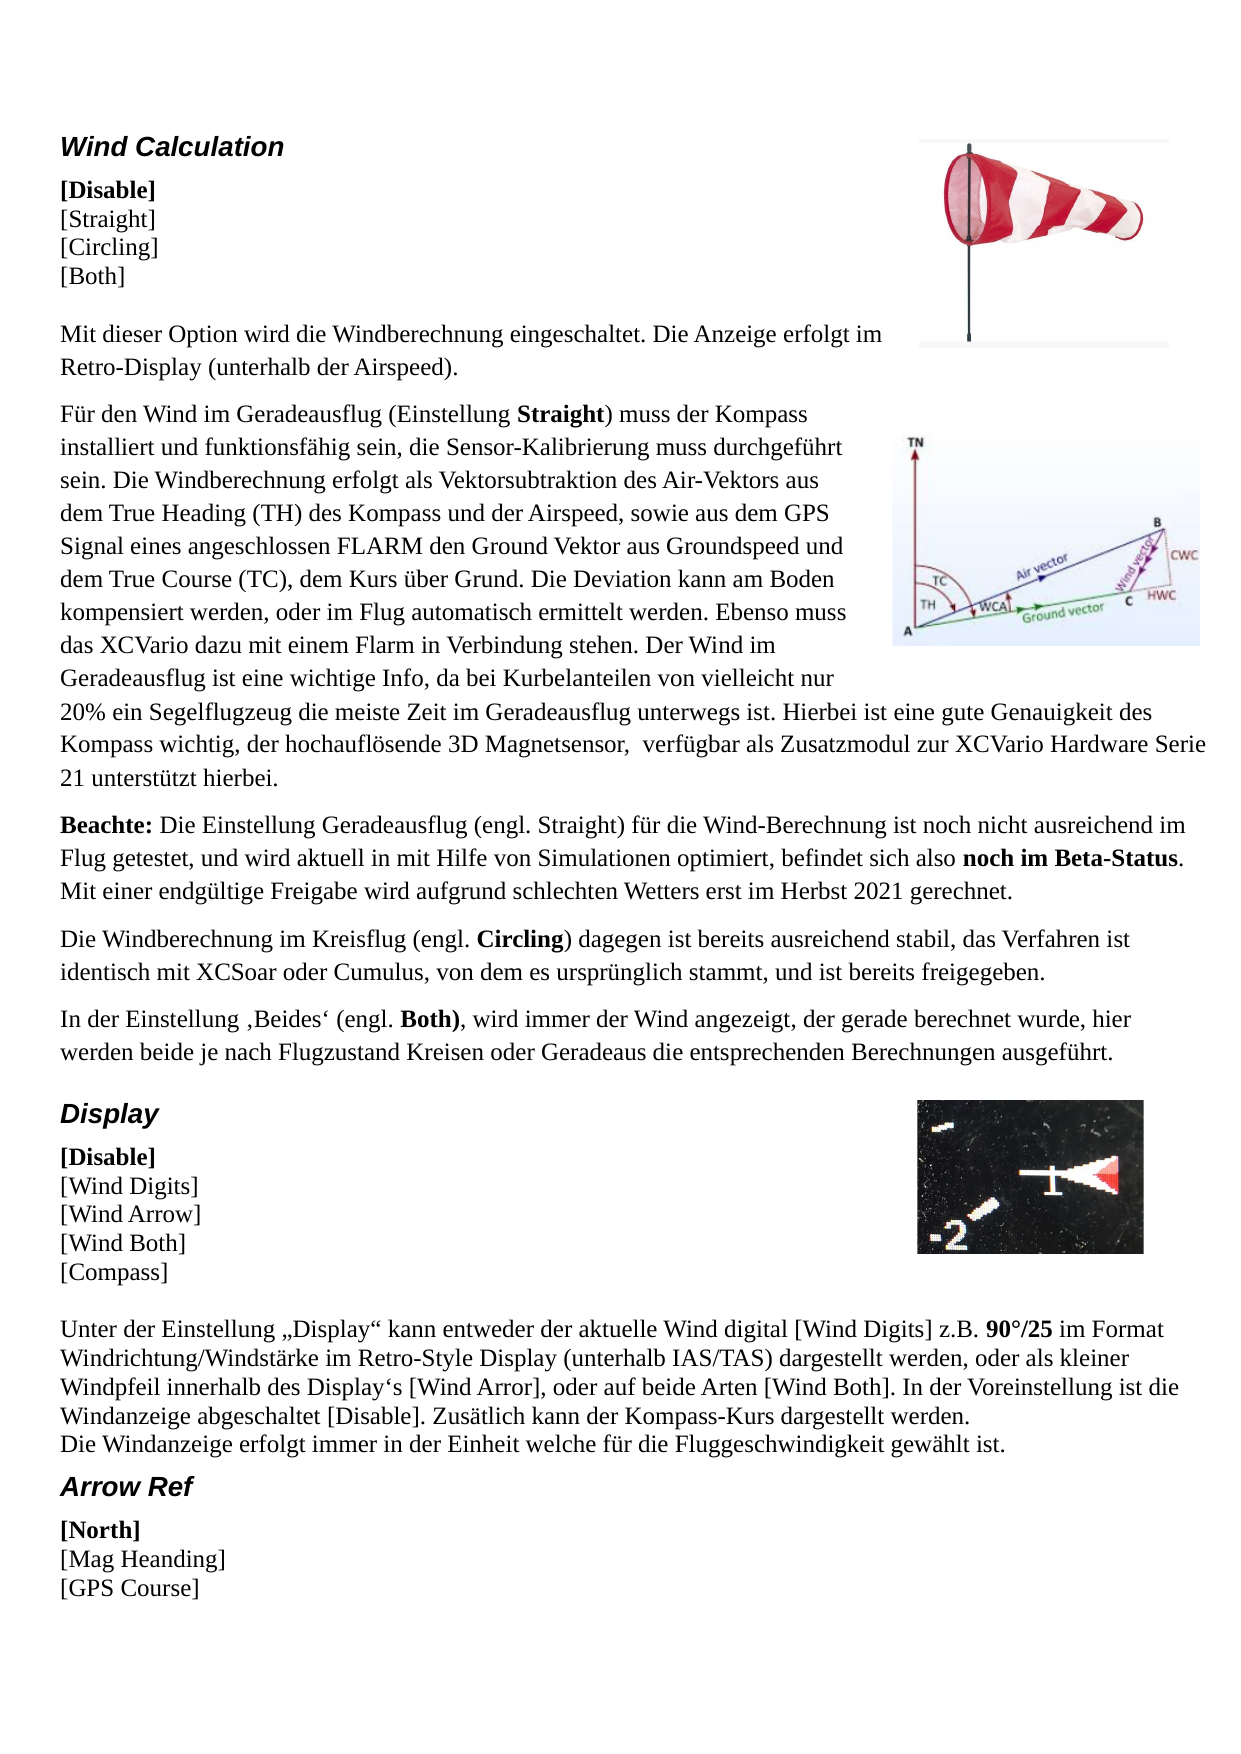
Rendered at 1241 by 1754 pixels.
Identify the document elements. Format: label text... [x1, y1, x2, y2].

text [Compass] [60, 1257, 1207, 1286]
text Für den Wind im Geradeausflug (Einstellung Straight) muss der Kompass installiert und funktionsfähig sein, die Sensor-Kalibrierung muss durchgeführt sein. Die Windberechnung erfolgt als Vektorsubtraktion des Air-Vektors aus dem True Heading (TH) des Kompass und der Airspeed, sowie aus dem GPS Signal eines angeschlossen FLARM den Ground Vektor aus Groundspeed und dem True Course (TC), dem Kurs über Grund. Die Deviation kann am Boden kompensiert werden, oder im Flug automatisch ermittelt werden. Ebenso muss das XCVario dazu mit einem Flarm in Verbindung stehen. Der Wind im Geradeausflug ist eine wichtige Info, da bei Kurbelanteilen von vielleicht nur 20% ein Segelflugzeug die meiste Zeit im Geradeausflug unterwegs ist. Hierbei ist eine gute Genauigkeit des Kompass wichtig, der hochauflösende 3D Magnetsensor, verfügbar als Zusatzmodul zur XCVario Hardware Serie 21 unterstützt hierbei. [60, 399, 1207, 791]
text [1170, 232, 1207, 261]
text [Wind Both] [60, 1228, 1207, 1257]
text Die Windanzeige erfolgt immer in der Einheit welche für die Fluggeschwindigkeit gewählt ist. [60, 1429, 1207, 1458]
text Unter der Einstellung „Display“ kann entweder der aktuelle Wind digital [Wind Digits] z.B. 90°/25 im Format Windrichtung/Windstärke im Retro-Style Display (unterhalb IAS/TAS) dargestellt werden, oder als kleiner Windpfeil innerhalb des Display‘s [Wind Arror], oder auf beide Arten [Wind Both]. In der Voreinstellung ist die Windanzeige abgeschaltet [Disable]. Zusätlich kann der Kompass-Kurs dargestellt werden. [60, 1314, 1207, 1429]
picture [918, 139, 1170, 348]
text [Mag Heanding] [60, 1544, 1207, 1573]
text [Circling] [60, 232, 918, 261]
text [Straight] [60, 204, 918, 232]
text [Disable] [60, 175, 918, 204]
text [1144, 1142, 1207, 1171]
text [Both] [60, 261, 918, 290]
text Beachte: Die Einstellung Geradeausflug (engl. Straight) für die Wind-Berechnung ist noch nicht ausreichend im Flug getestet, und wird aktuell in mit Hilfe von Simulationen optimiert, befindet sich also noch im Beta-Status. Mit einer endgültige Freigabe wird aufgrund schlechten Wetters erst im Herbst 2021 gerechnet. [60, 810, 1207, 905]
text [Disable] [60, 1142, 917, 1171]
picture [917, 1100, 1144, 1254]
text [Wind Arrow] [60, 1199, 917, 1228]
text [North] [60, 1515, 1207, 1544]
subtitle Wind Calculation [60, 131, 1207, 162]
text [1170, 175, 1207, 204]
text [1144, 1171, 1207, 1199]
text [GPS Course] [60, 1573, 1207, 1601]
text In der Einstellung ‚Beides‘ (engl. Both), wird immer der Wind angezeigt, der gerade berechnet wurde, hier werden beide je nach Flugzustand Kreisen oder Geradeaus die entsprechenden Berechnungen ausgeführt. [60, 1004, 1207, 1066]
text [1144, 1199, 1207, 1228]
subtitle Display [60, 1098, 1207, 1129]
text [1170, 261, 1207, 290]
picture [892, 424, 1201, 646]
text [1170, 204, 1207, 232]
subtitle Arrow Ref [60, 1471, 1207, 1503]
text [Wind Digits] [60, 1171, 917, 1199]
text Die Windberechnung im Kreisflug (engl. Circling) dagegen ist bereits ausreichend stabil, das Verfahren ist identisch mit XCSoar oder Cumulus, von dem es ursprünglich stammt, und ist bereits freigegeben. [60, 924, 1207, 986]
text Mit dieser Option wird die Windberechnung eingeschaltet. Die Anzeige erfolgt im Retro-Display (unterhalb der Airspeed). [60, 319, 1207, 381]
